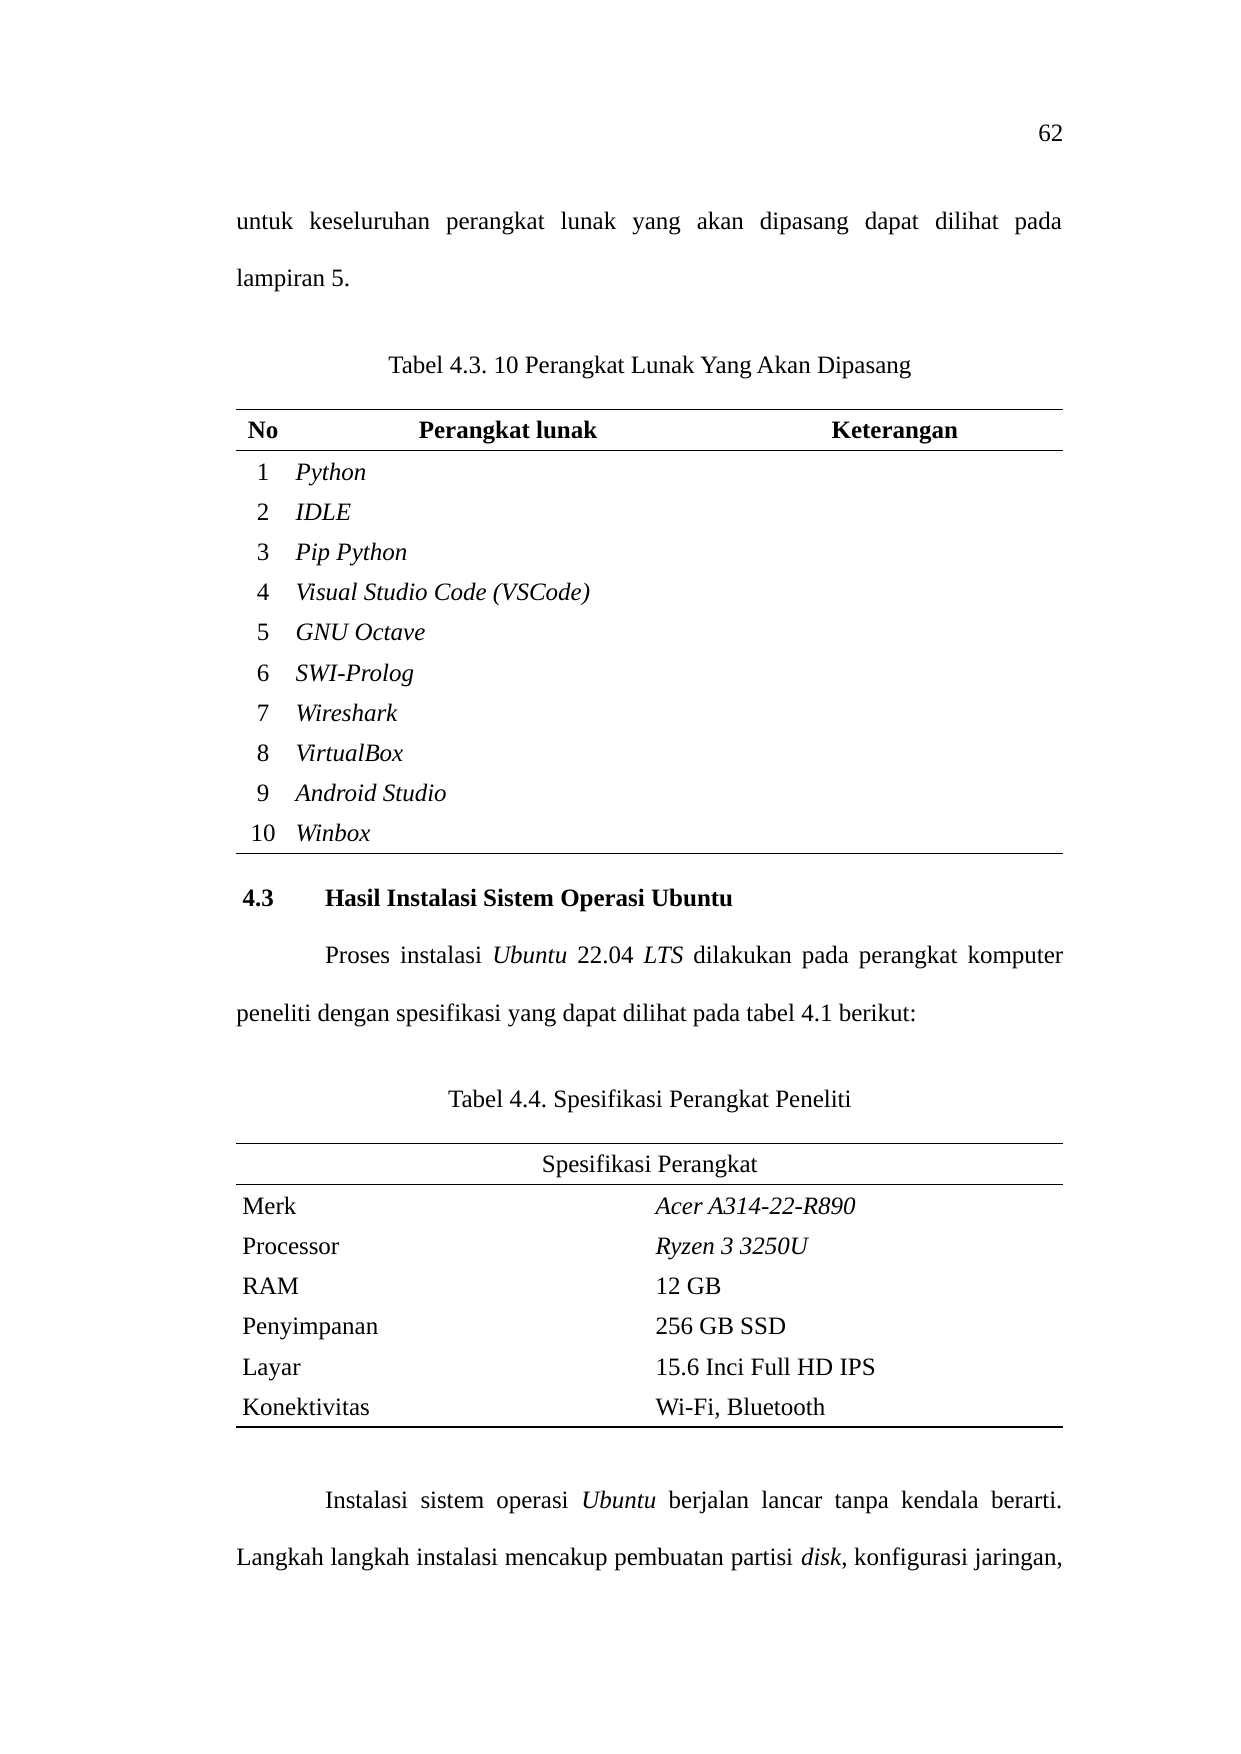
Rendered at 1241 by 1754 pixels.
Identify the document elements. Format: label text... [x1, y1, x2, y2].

table_cell 4 [236, 572, 289, 612]
table_cell [726, 692, 1063, 732]
table_cell Wi-Fi, Bluetooth [650, 1386, 1063, 1426]
text Tabel 4.4. Spesifikasi perangkat peneliti [236, 1084, 1063, 1113]
table_cell Layar [236, 1346, 649, 1386]
table_cell [726, 572, 1063, 612]
table_cell RAM [236, 1266, 649, 1306]
text Proses instalasi Ubuntu 22.04 LTS dilakukan pada perangkat komputer peneliti dengan spesifikasi yang dapat dilihat pada tabel 4.1 berikut: [236, 940, 1063, 1026]
table_cell Ryzen 3 3250U [650, 1225, 1063, 1266]
table_cell SWI-Prolog [290, 652, 726, 692]
table_header No [236, 410, 289, 450]
table_cell [726, 773, 1063, 813]
text Instalasi sistem operasi Ubuntu berjalan lancar tanpa kendala berarti. Langkah langkah instalasi mencakup pembuatan partisi disk, konfigurasi jaringan, [236, 1485, 1063, 1571]
table_cell Processor [236, 1225, 649, 1266]
table_header Keterangan [726, 410, 1063, 450]
table_cell 3 [236, 531, 289, 572]
table_header Spesifikasi Perangkat [236, 1144, 1063, 1184]
table_cell Wireshark [290, 692, 726, 732]
table_cell Penyimpanan [236, 1306, 649, 1346]
table_cell Konektivitas [236, 1386, 649, 1426]
table_cell 7 [236, 692, 289, 732]
table_cell [726, 652, 1063, 692]
table_cell [726, 451, 1063, 491]
table_cell [726, 733, 1063, 773]
table_header Perangkat lunak [290, 410, 726, 450]
table_cell 15.6 Inci Full HD IPS [650, 1346, 1063, 1386]
table_cell 9 [236, 773, 289, 813]
table_cell 12 GB [650, 1266, 1063, 1306]
table_cell Acer A314-22-R890 [650, 1185, 1063, 1225]
table_cell Pip Python [290, 531, 726, 572]
text Tabel 4.3. 10 perangkat lunak yang akan dipasang [236, 350, 1063, 379]
table_cell 5 [236, 612, 289, 652]
table_cell IDLE [290, 491, 726, 531]
subtitle Hasil Instalasi Sistem Operasi Ubuntu [236, 883, 1063, 911]
table_cell [726, 491, 1063, 531]
table_cell [726, 813, 1063, 853]
table_cell Python [290, 451, 726, 491]
table_cell Merk [236, 1185, 649, 1225]
table_cell 8 [236, 733, 289, 773]
table_cell 2 [236, 491, 289, 531]
table_cell VirtualBox [290, 733, 726, 773]
table_cell [726, 612, 1063, 652]
table_cell [726, 531, 1063, 572]
text untuk keseluruhan perangkat lunak yang akan dipasang dapat dilihat pada lampiran 5. [236, 206, 1063, 292]
table_cell Winbox [290, 813, 726, 853]
table_cell Android Studio [290, 773, 726, 813]
table_cell 256 GB SSD [650, 1306, 1063, 1346]
table_cell Visual Studio Code (VSCode) [290, 572, 726, 612]
table_cell 10 [236, 813, 289, 853]
table_cell 1 [236, 451, 289, 491]
table_cell GNU Octave [290, 612, 726, 652]
table_cell 6 [236, 652, 289, 692]
